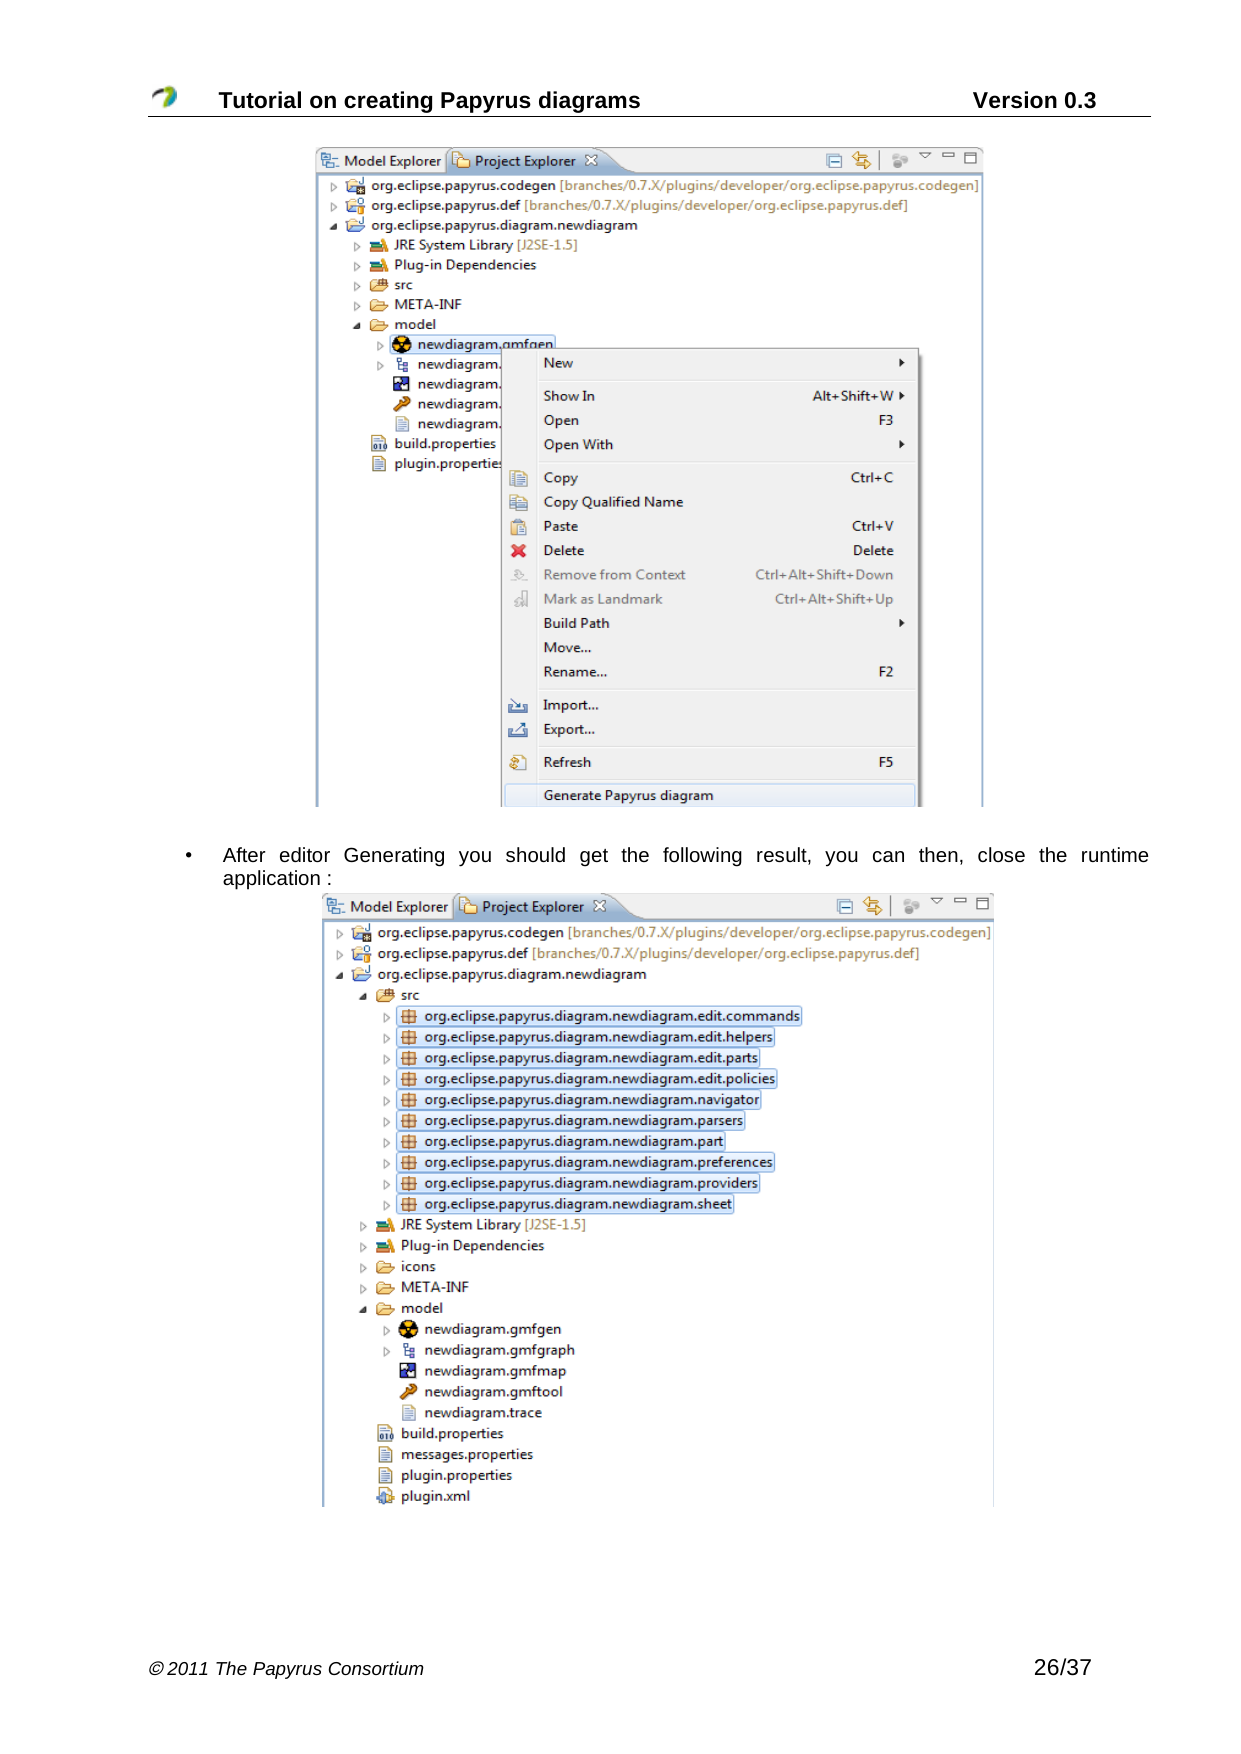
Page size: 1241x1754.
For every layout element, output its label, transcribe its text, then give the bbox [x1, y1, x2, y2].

list After editor Generating you should get the following result, you can then, close the runtime application : [185, 843, 1151, 890]
picture [152, 84, 177, 110]
